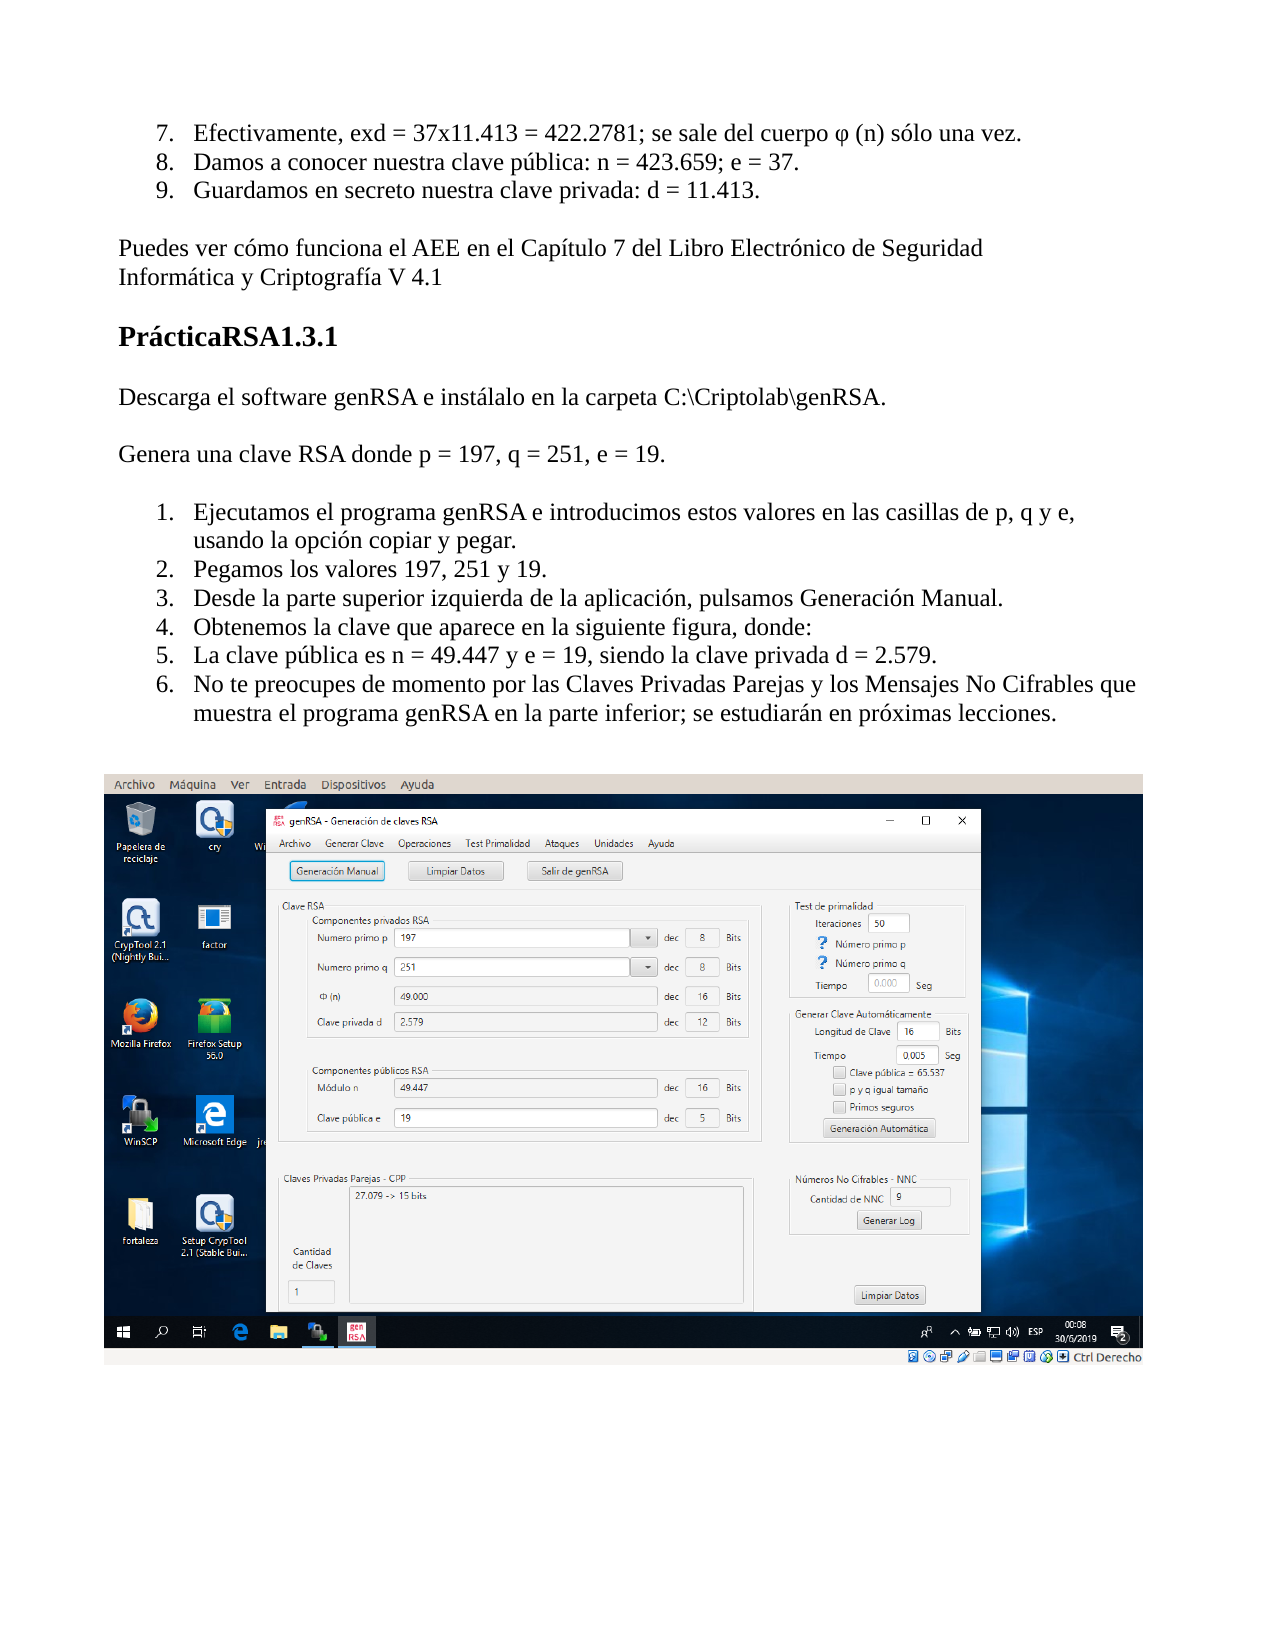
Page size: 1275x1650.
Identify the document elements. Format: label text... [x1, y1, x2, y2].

list Ejecutamos el programa genRSA e introducimos estos valores en las casillas de p, q y e, [156, 497, 1157, 525]
list usando la opción copiar y pegar. [156, 525, 1157, 554]
list Damos a conocer nuestra clave pública: n = 423.659; e = 37. [156, 147, 1157, 176]
list Guardamos en secreto nuestra clave privada: d = 11.413. [156, 176, 1157, 204]
picture [104, 774, 1143, 1365]
list Pegamos los valores 197, 251 y 19. [156, 554, 1157, 583]
list La clave pública es n = 49.447 y e = 19, siendo la clave privada d = 2.579. [156, 640, 1157, 669]
text PrácticaRSA1.3.1 [118, 319, 1157, 353]
list Desde la parte superior izquierda de la aplicación, pulsamos Generación Manual. [156, 583, 1157, 612]
list Obtenemos la clave que aparece en la siguiente figura, donde: [156, 612, 1157, 640]
text Genera una clave RSA donde p = 197, q = 251, e = 19. [118, 439, 1157, 468]
list Efectivamente, exd = 37x11.413 = 422.2781; se sale del cuerpo φ (n) sólo una vez. [156, 118, 1157, 147]
text Descarga el software genRSA e instálalo en la carpeta C:\Criptolab\genRSA. [118, 382, 1157, 410]
text Puedes ver cómo funciona el AEE en el Capítulo 7 del Libro Electrónico de Seguridad [118, 233, 1157, 262]
text Informática y Criptografía V 4.1 [118, 262, 1157, 291]
list No te preocupes de momento por las Claves Privadas Parejas y los Mensajes No Cifrables que muestra el programa genRSA en la parte inferior; se estudiarán en próximas lecciones. [156, 669, 1157, 727]
